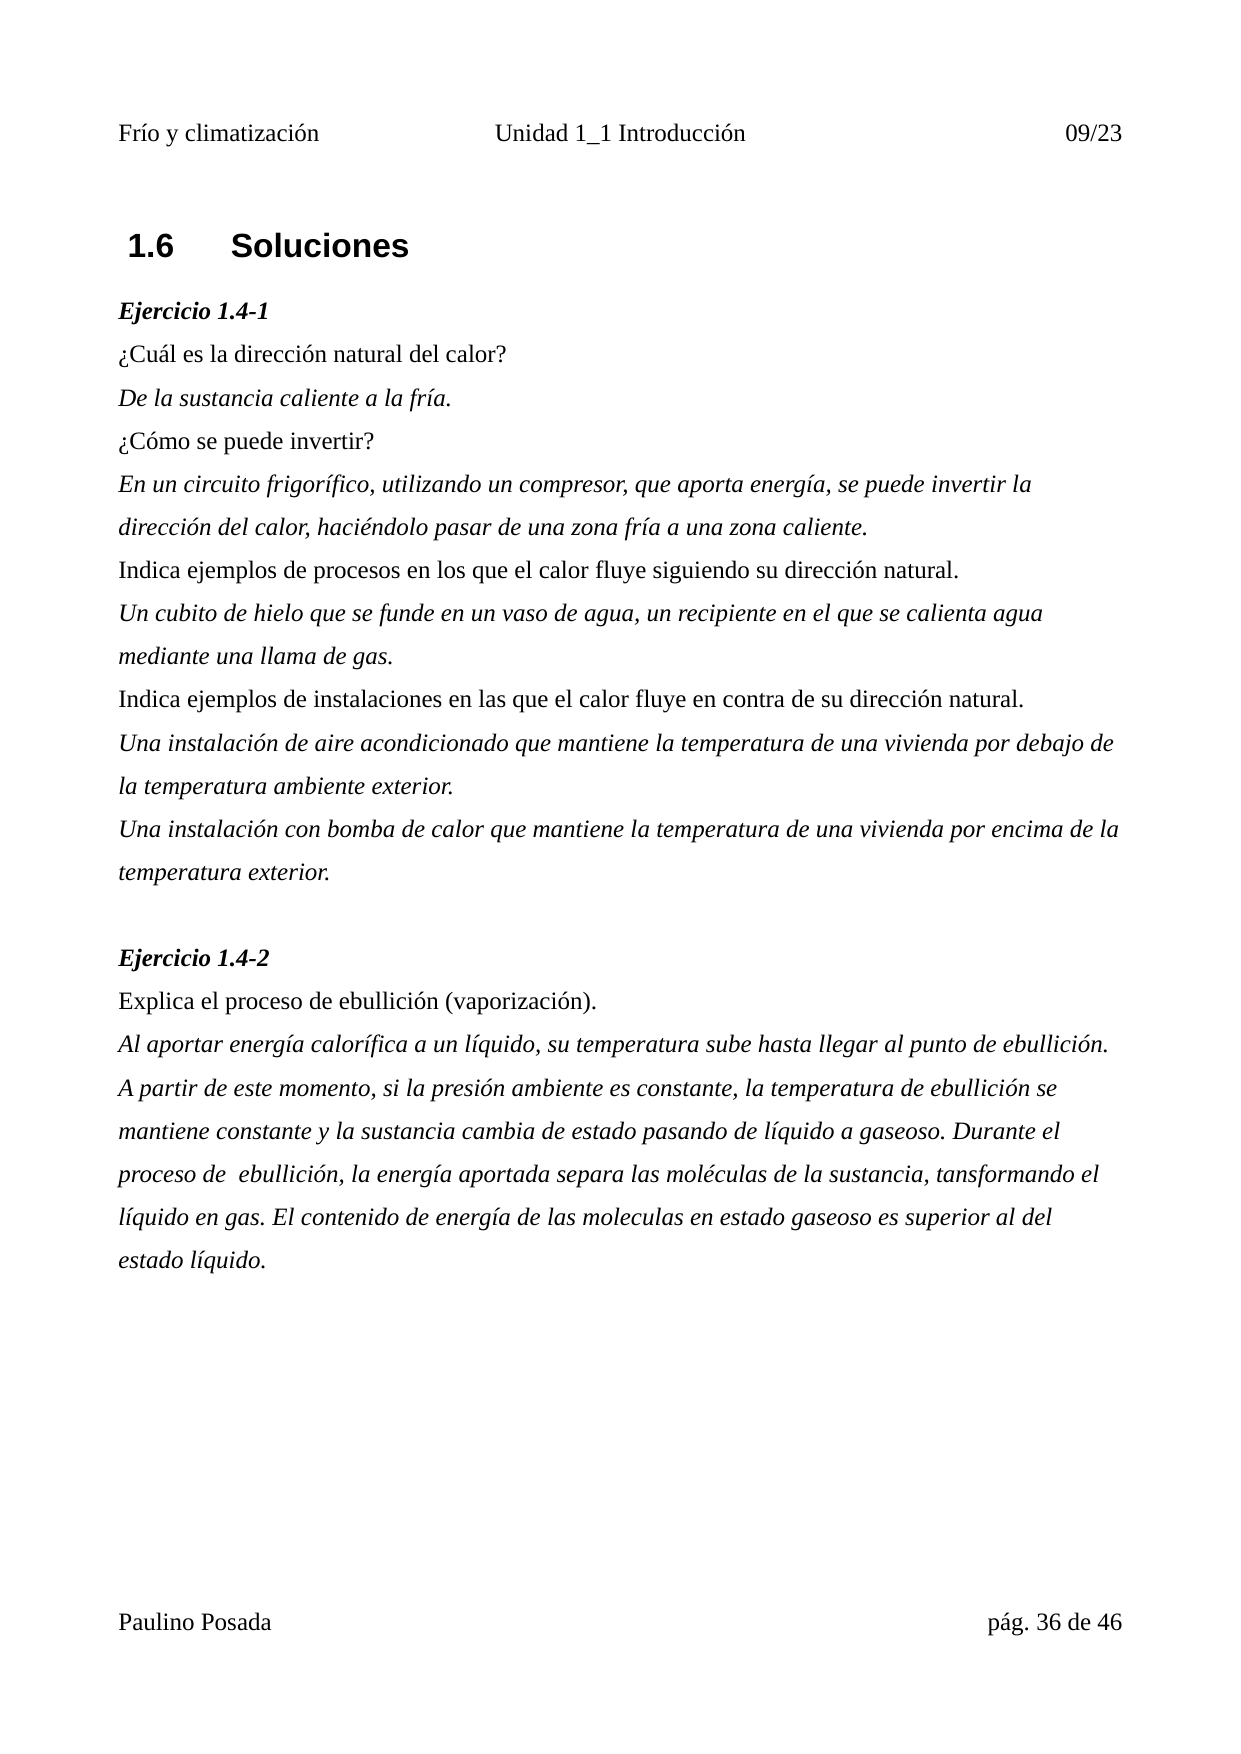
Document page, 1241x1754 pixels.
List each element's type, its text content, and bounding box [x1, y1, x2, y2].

text De la sustancia caliente a la fría. [118, 383, 1122, 411]
text Una instalación con bomba de calor que mantiene la temperatura de una vivienda por encima de la temperatura exterior. [118, 814, 1122, 886]
text Ejercicio 1.4-2 [118, 943, 1122, 972]
text Una instalación de aire acondicionado que mantiene la temperatura de una vivienda por debajo de la temperatura ambiente exterior. [118, 728, 1122, 799]
text Indica ejemplos de procesos en los que el calor fluye siguiendo su dirección natural. [118, 555, 1122, 584]
text Indica ejemplos de instalaciones en las que el calor fluye en contra de su dirección natural. [118, 684, 1122, 713]
text Un cubito de hielo que se funde en un vaso de agua, un recipiente en el que se calienta agua mediante una llama de gas. [118, 598, 1122, 670]
text ¿Cuál es la dirección natural del calor? [118, 339, 1122, 368]
text Explica el proceso de ebullición (vaporización). [118, 986, 1122, 1015]
text Ejercicio 1.4-1 [118, 296, 1122, 325]
text Al aportar energía calorífica a un líquido, su temperatura sube hasta llegar al punto de ebullición. A partir de este momento, si la presión ambiente es constante, la temperatura de ebullición se mantiene constante y la sustancia cambia de estado pasando de líquido a gaseoso. Durante el proceso de ebullición, la energía aportada separa las moléculas de la sustancia, tansformando el líquido en gas. El contenido de energía de las moleculas en estado gaseoso es superior al del estado líquido. [118, 1029, 1122, 1274]
subtitle Soluciones [118, 226, 1122, 264]
text En un circuito frigorífico, utilizando un compresor, que aporta energía, se puede invertir la dirección del calor, haciéndolo pasar de una zona fría a una zona caliente. [118, 469, 1122, 541]
text ¿Cómo se puede invertir? [118, 426, 1122, 454]
